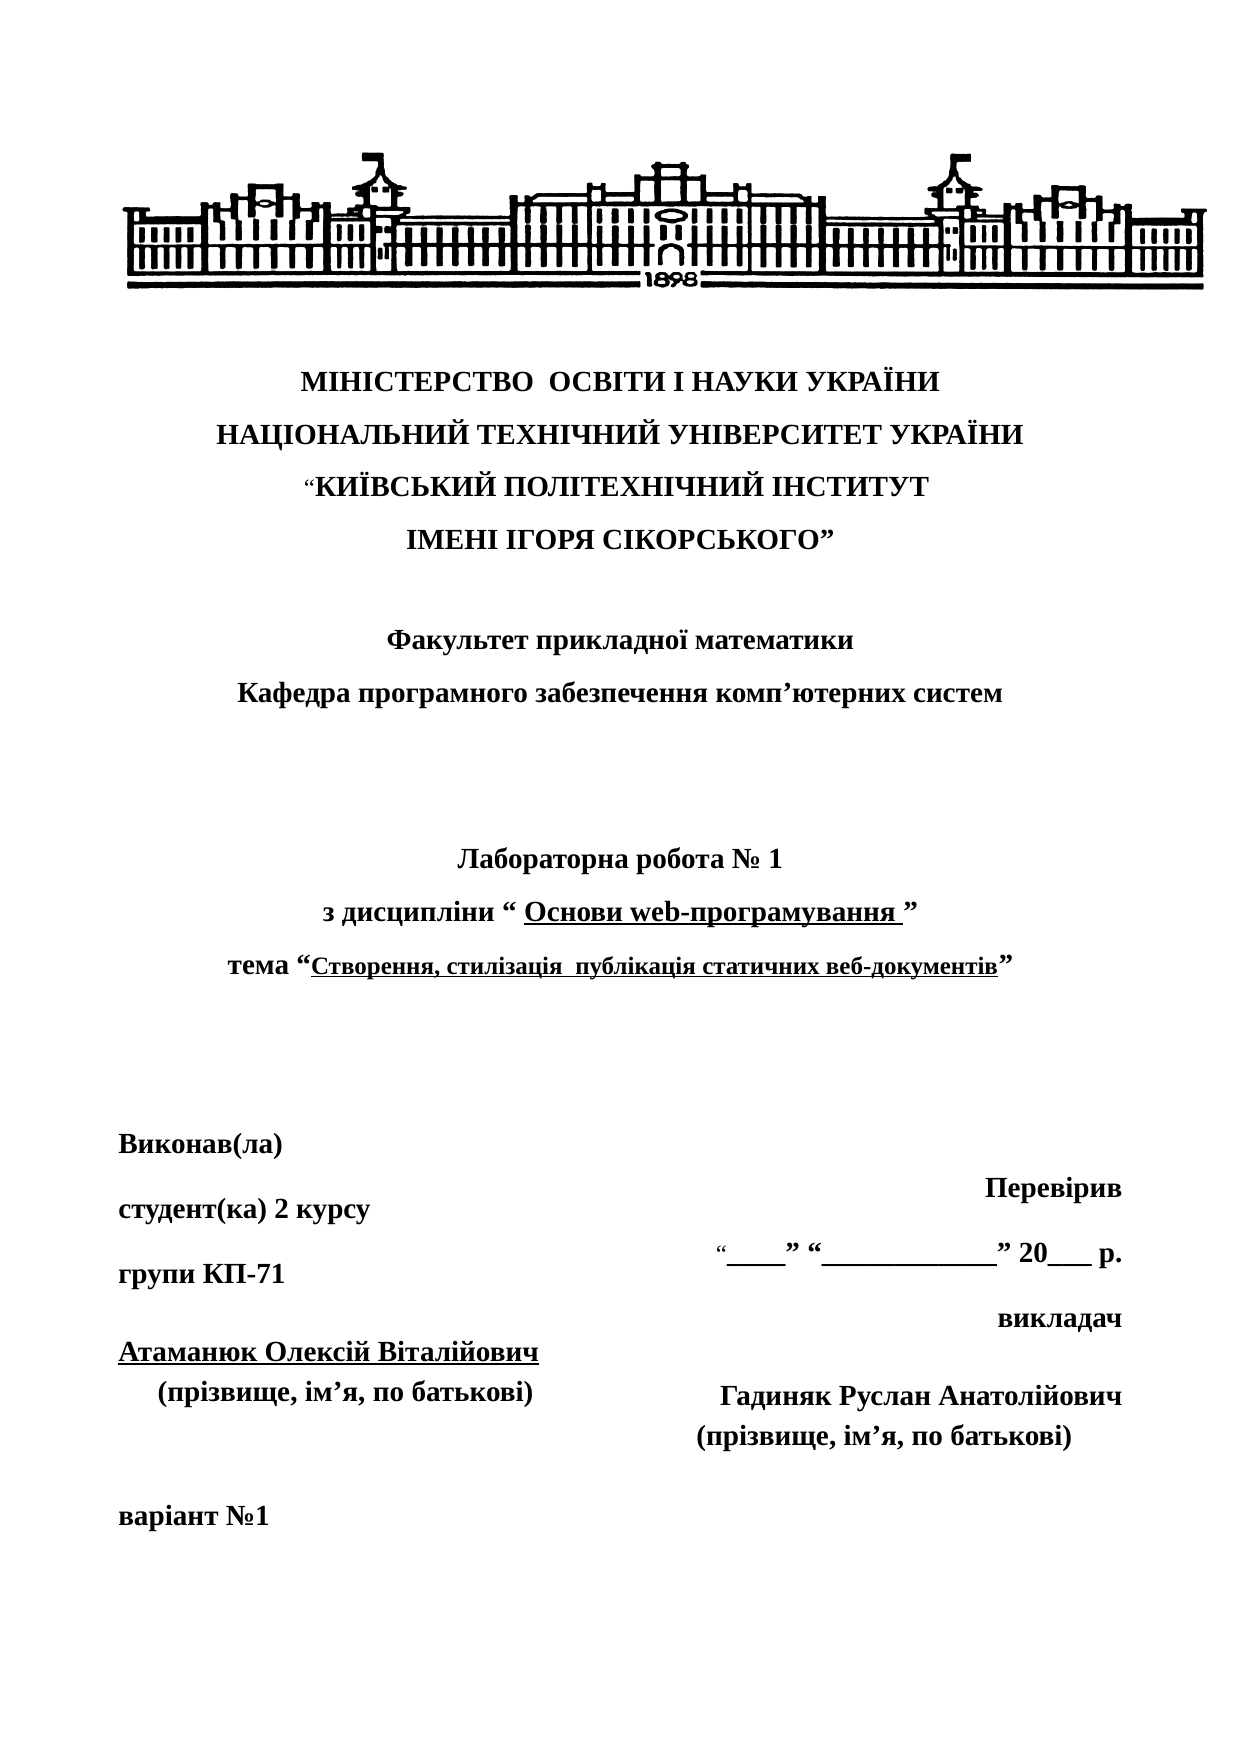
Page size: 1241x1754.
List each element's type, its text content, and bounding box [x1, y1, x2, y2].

text НАЦІОНАЛЬНИЙ ТЕХНІЧНИЙ УНІВЕРСИТЕТ УКРАЇНИ [118, 417, 1122, 450]
text Кафедра програмного забезпечення комп’ютерних систем [118, 675, 1122, 709]
picture [118, 146, 1208, 293]
text тема “Створення, стилізація публікація статичних веб-документів” [118, 947, 1122, 981]
text з дисципліни “ Основи web-програмування ” [118, 894, 1122, 928]
text Лабораторна робота № 1 [118, 842, 1122, 875]
table_header Виконав(ла) студент(ка) 2 курсу групи КП-71 Атаманюк Олексій Віталійович (прізвище, ім’я, по батькові) варіант №1 [118, 1113, 573, 1544]
table_header Перевірив “____” “____________” 20___ р. викладач Гадиняк Руслан Анатолійович (прізвище, ім’я, по батькові) [655, 1113, 1122, 1544]
text “КИЇВСЬКИЙ ПОЛІТЕХНІЧНИЙ ІНСТИТУТ [118, 469, 1122, 503]
table_header [573, 1113, 654, 1544]
text МIНIСТЕРСТВО ОСВIТИ І НАУКИ УКРАЇНИ [118, 364, 1122, 398]
text ІМЕНІ ІГОРЯ СІКОРСЬКОГО” [118, 522, 1122, 556]
text Факультет прикладної математики [118, 622, 1122, 656]
